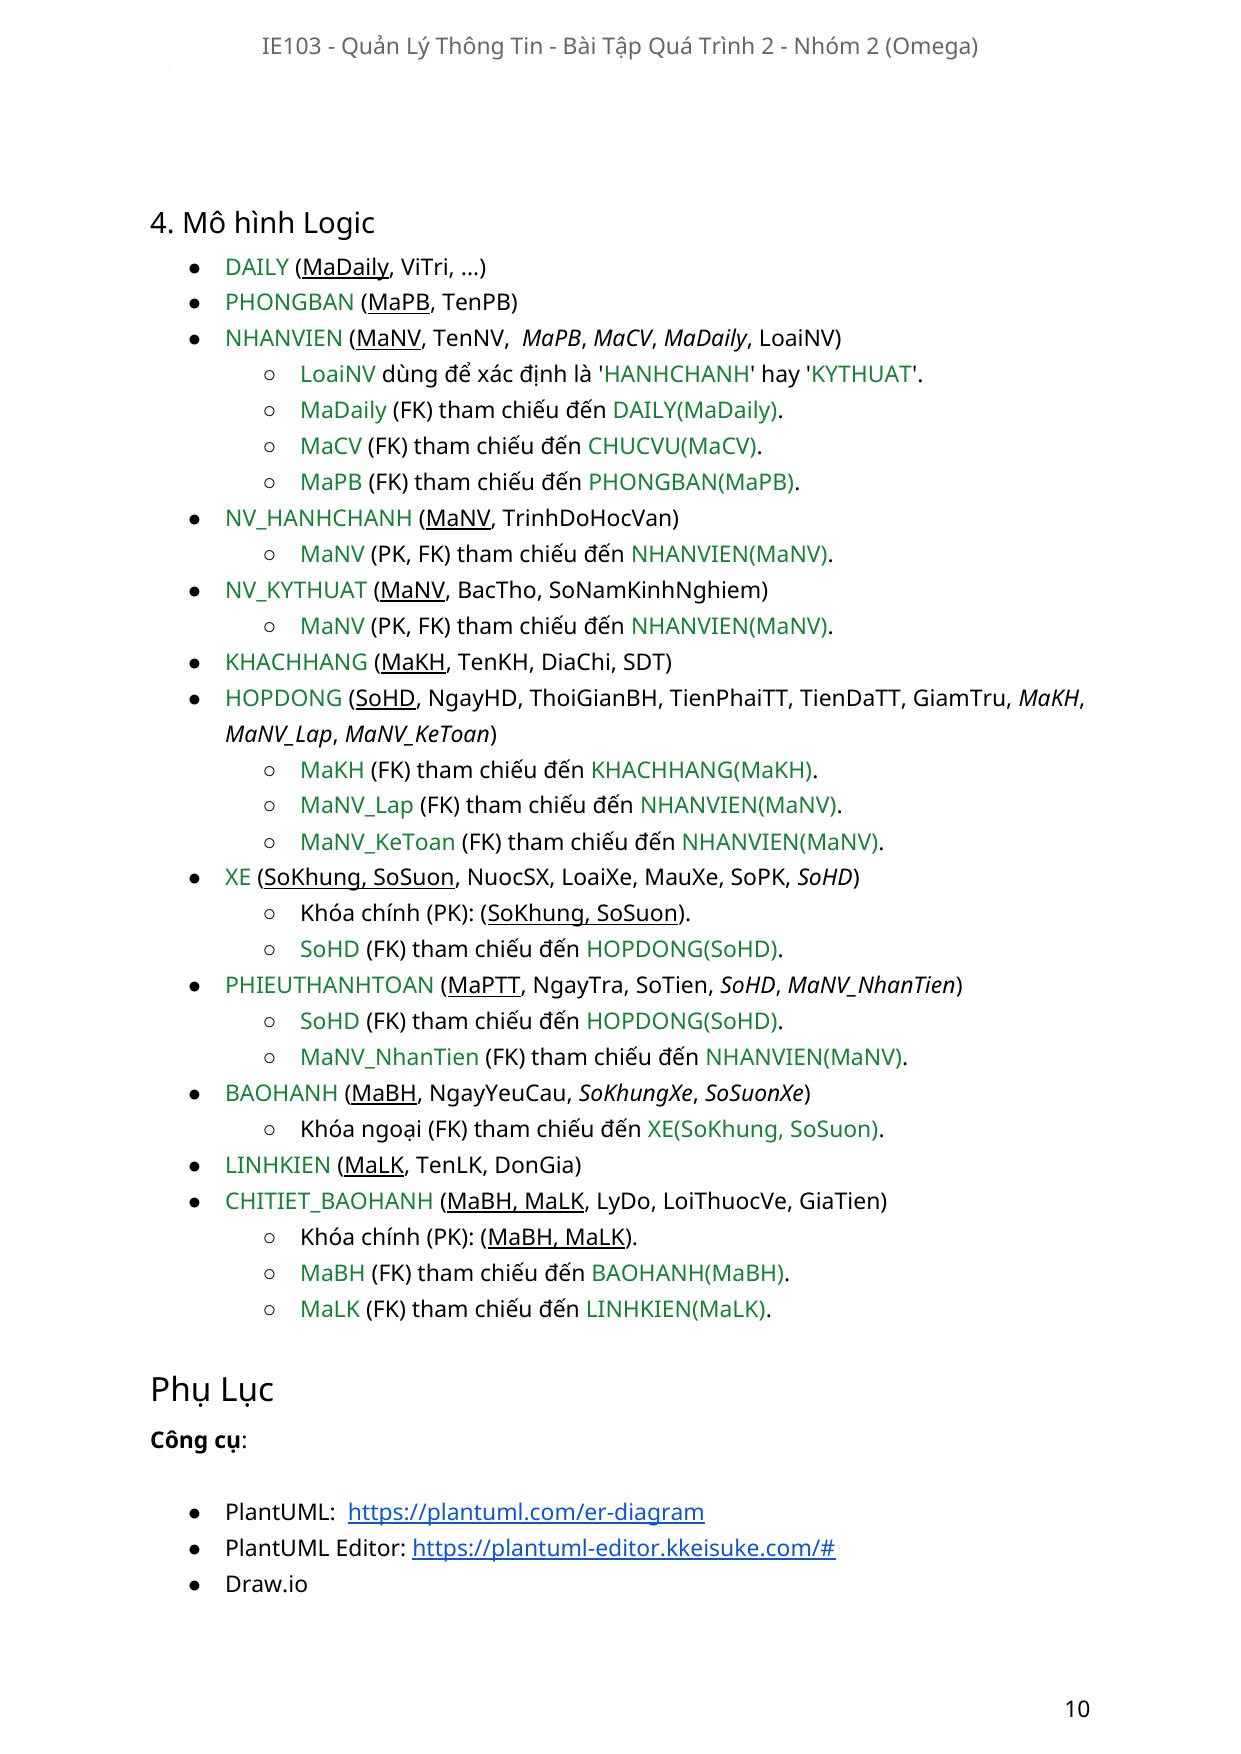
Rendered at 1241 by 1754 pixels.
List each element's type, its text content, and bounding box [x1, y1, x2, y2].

list NV_HANHCHANH (MaNV, TrinhDoHocVan) [187, 502, 1090, 533]
list LINHKIEN (MaLK, TenLK, DonGia) [187, 1149, 1090, 1180]
list MaNV_NhanTien (FK) tham chiếu đến NHANVIEN(MaNV). [262, 1041, 1090, 1072]
text Công cụ: [150, 1424, 1090, 1455]
list Khóa chính (PK): (MaBH, MaLK). [262, 1221, 1090, 1252]
list MaDaily (FK) tham chiếu đến DAILY(MaDaily). [262, 394, 1090, 425]
list CHITIET_BAOHANH (MaBH, MaLK, LyDo, LoiThuocVe, GiaTien) [187, 1185, 1090, 1216]
list PHIEUTHANHTOAN (MaPTT, NgayTra, SoTien, SoHD, MaNV_NhanTien) [187, 969, 1090, 1000]
list SoHD (FK) tham chiếu đến HOPDONG(SoHD). [262, 1005, 1090, 1036]
subtitle Phụ Lục [150, 1366, 1090, 1411]
list PHONGBAN (MaPB, TenPB) [187, 286, 1090, 318]
list NV_KYTHUAT (MaNV, BacTho, SoNamKinhNghiem) [187, 574, 1090, 605]
subtitle 4. Mô hình Logic [150, 202, 1090, 242]
list MaBH (FK) tham chiếu đến BAOHANH(MaBH). [262, 1257, 1090, 1288]
list HOPDONG (SoHD, NgayHD, ThoiGianBH, TienPhaiTT, TienDaTT, GiamTru, MaKH, MaNV_Lap, MaNV_KeToan) [187, 682, 1090, 749]
list MaKH (FK) tham chiếu đến KHACHHANG(MaKH). [262, 753, 1090, 785]
list MaLK (FK) tham chiếu đến LINHKIEN(MaLK). [262, 1293, 1090, 1324]
list MaPB (FK) tham chiếu đến PHONGBAN(MaPB). [262, 466, 1090, 497]
list PlantUML: https://plantuml.com/er-diagram [187, 1496, 1090, 1527]
list MaNV (PK, FK) tham chiếu đến NHANVIEN(MaNV). [262, 610, 1090, 641]
list Khóa ngoại (FK) tham chiếu đến XE(SoKhung, SoSuon). [262, 1113, 1090, 1144]
list PlantUML Editor: https://plantuml-editor.kkeisuke.com/# [187, 1532, 1090, 1563]
list MaNV_KeToan (FK) tham chiếu đến NHANVIEN(MaNV). [262, 825, 1090, 857]
list SoHD (FK) tham chiếu đến HOPDONG(SoHD). [262, 933, 1090, 964]
list MaCV (FK) tham chiếu đến CHUCVU(MaCV). [262, 430, 1090, 461]
list MaNV_Lap (FK) tham chiếu đến NHANVIEN(MaNV). [262, 789, 1090, 821]
list XE (SoKhung, SoSuon, NuocSX, LoaiXe, MauXe, SoPK, SoHD) [187, 861, 1090, 893]
list DAILY (MaDaily, ViTri, ...) [187, 250, 1090, 282]
list KHACHHANG (MaKH, TenKH, DiaChi, SDT) [187, 646, 1090, 677]
list LoaiNV dùng để xác định là 'HANHCHANH' hay 'KYTHUAT'. [262, 358, 1090, 389]
list BAOHANH (MaBH, NgayYeuCau, SoKhungXe, SoSuonXe) [187, 1077, 1090, 1108]
list Draw.io [187, 1568, 1090, 1599]
list Khóa chính (PK): (SoKhung, SoSuon). [262, 897, 1090, 928]
list NHANVIEN (MaNV, TenNV, MaPB, MaCV, MaDaily, LoaiNV) [187, 322, 1090, 353]
list MaNV (PK, FK) tham chiếu đến NHANVIEN(MaNV). [262, 538, 1090, 569]
